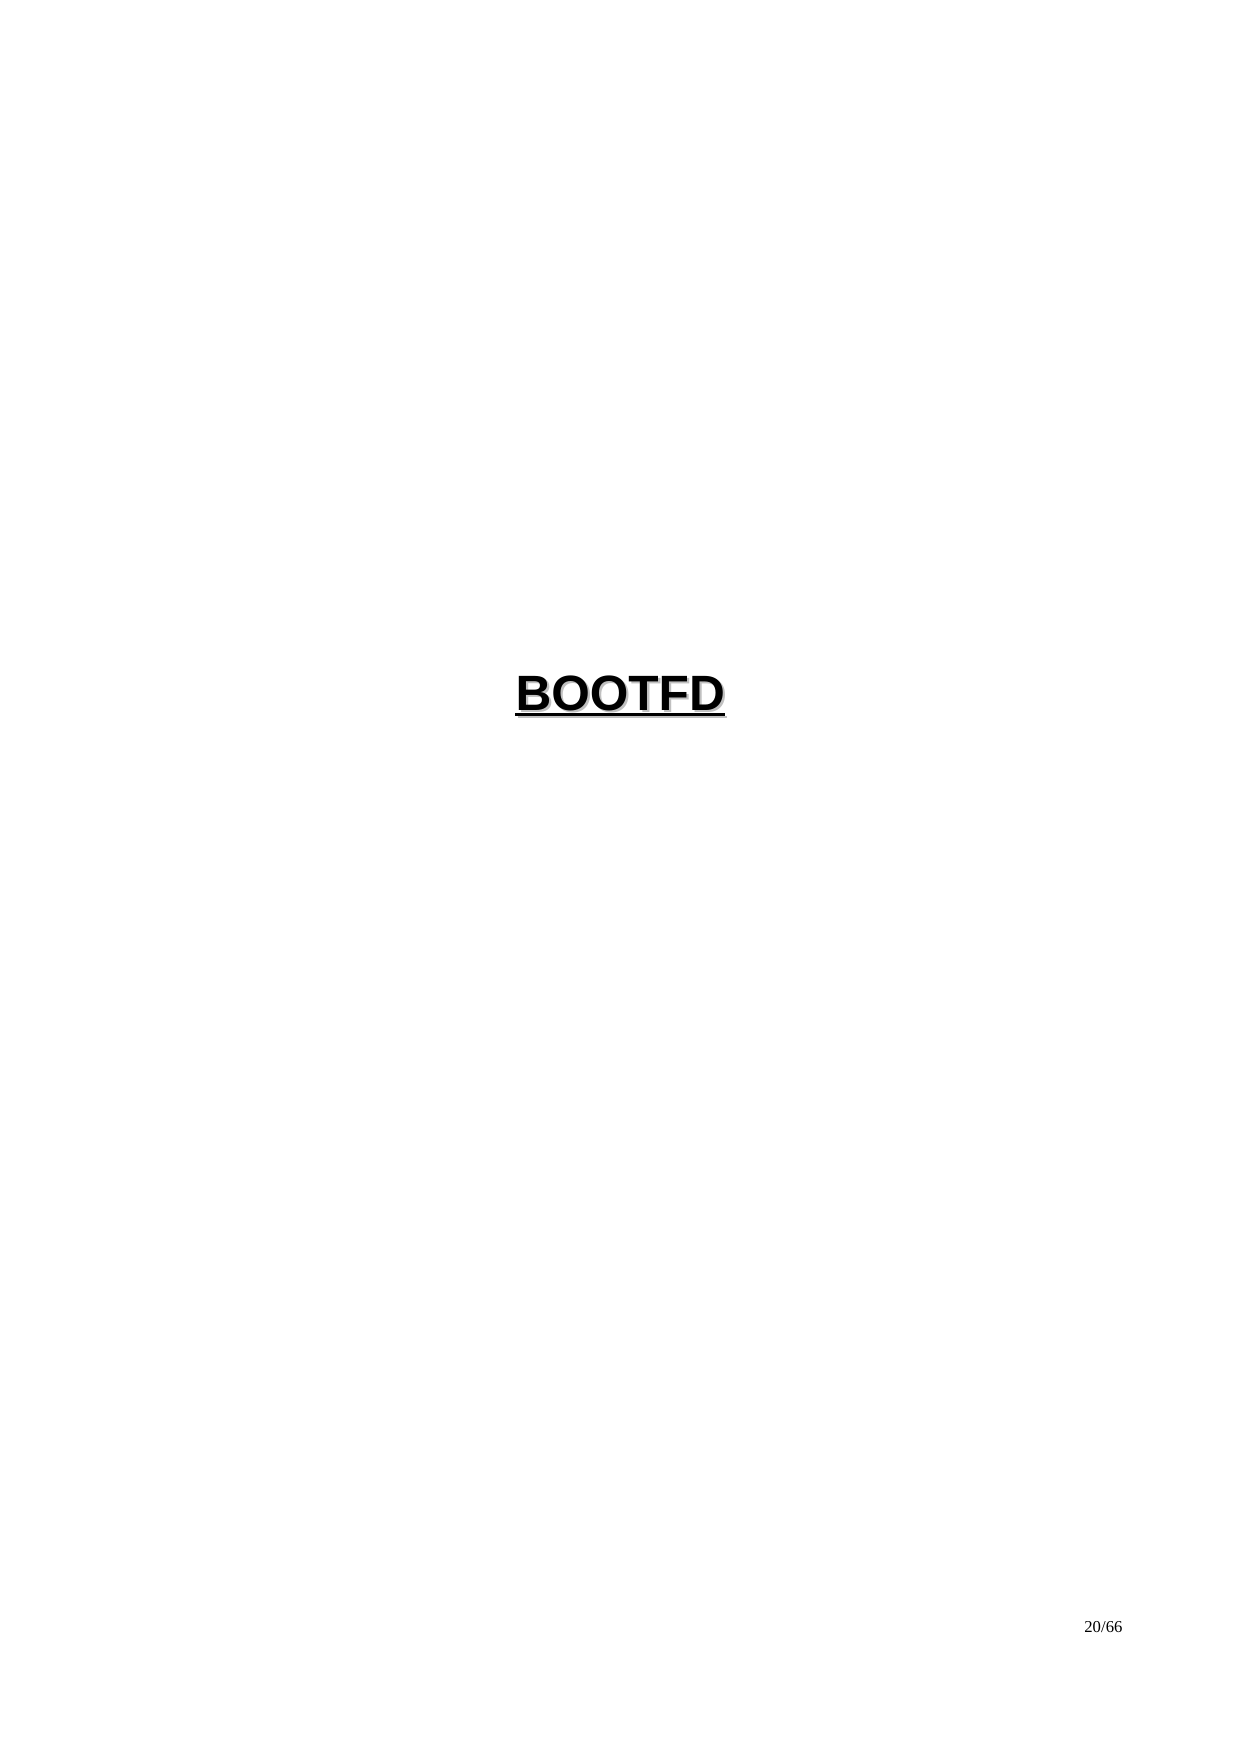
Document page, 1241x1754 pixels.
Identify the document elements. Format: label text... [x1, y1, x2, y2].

subtitle BOOTFD [118, 664, 1122, 721]
